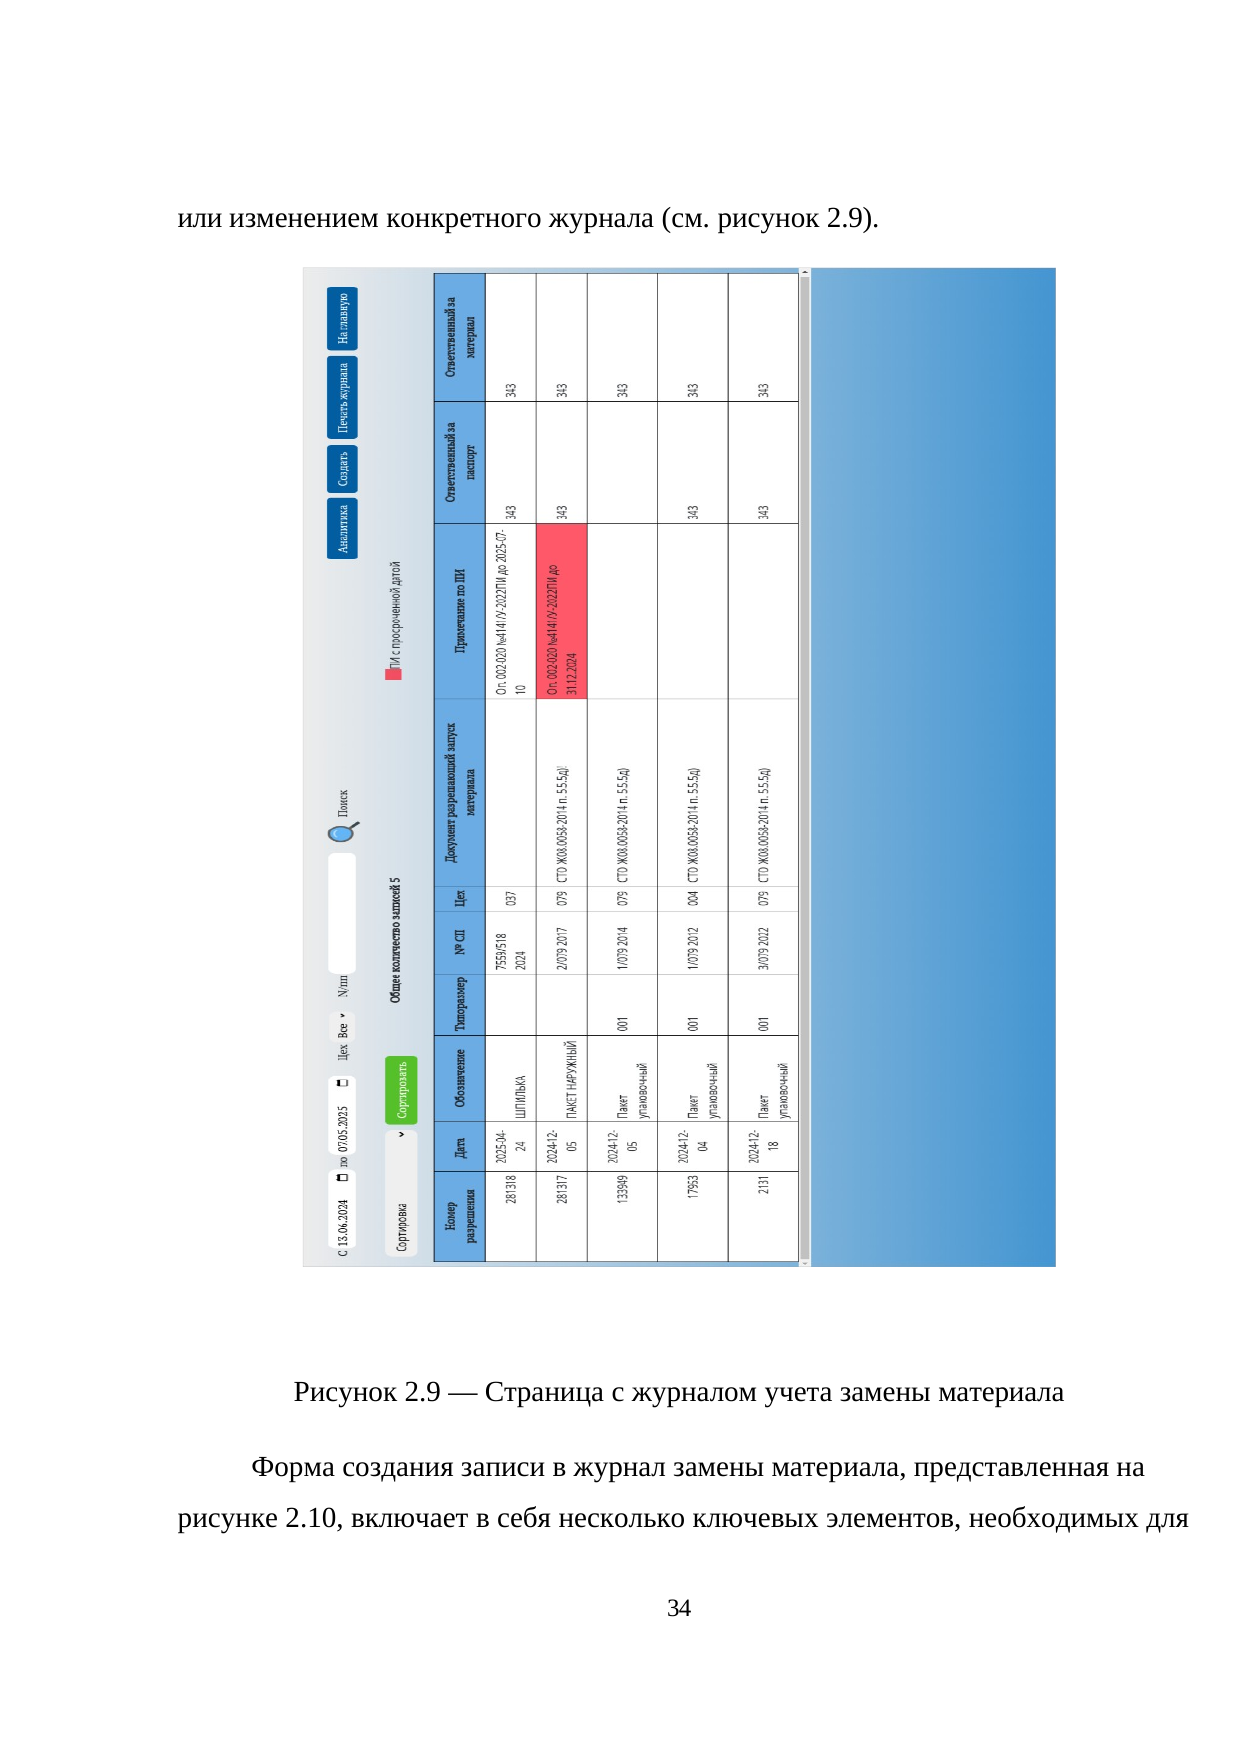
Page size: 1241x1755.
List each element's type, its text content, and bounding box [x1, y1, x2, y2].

text или изменением конкретного журнала (см. рисунок 2.9). [177, 200, 1181, 233]
text Рисунок 2.9 — Страница с журналом учета замены материала [293, 1374, 1241, 1408]
text Форма создания записи в журнал замены материала, представленная на рисунке 2.10, включает в себя несколько ключевых элементов, необходимых для [177, 1449, 1241, 1533]
picture [302, 267, 1056, 1267]
